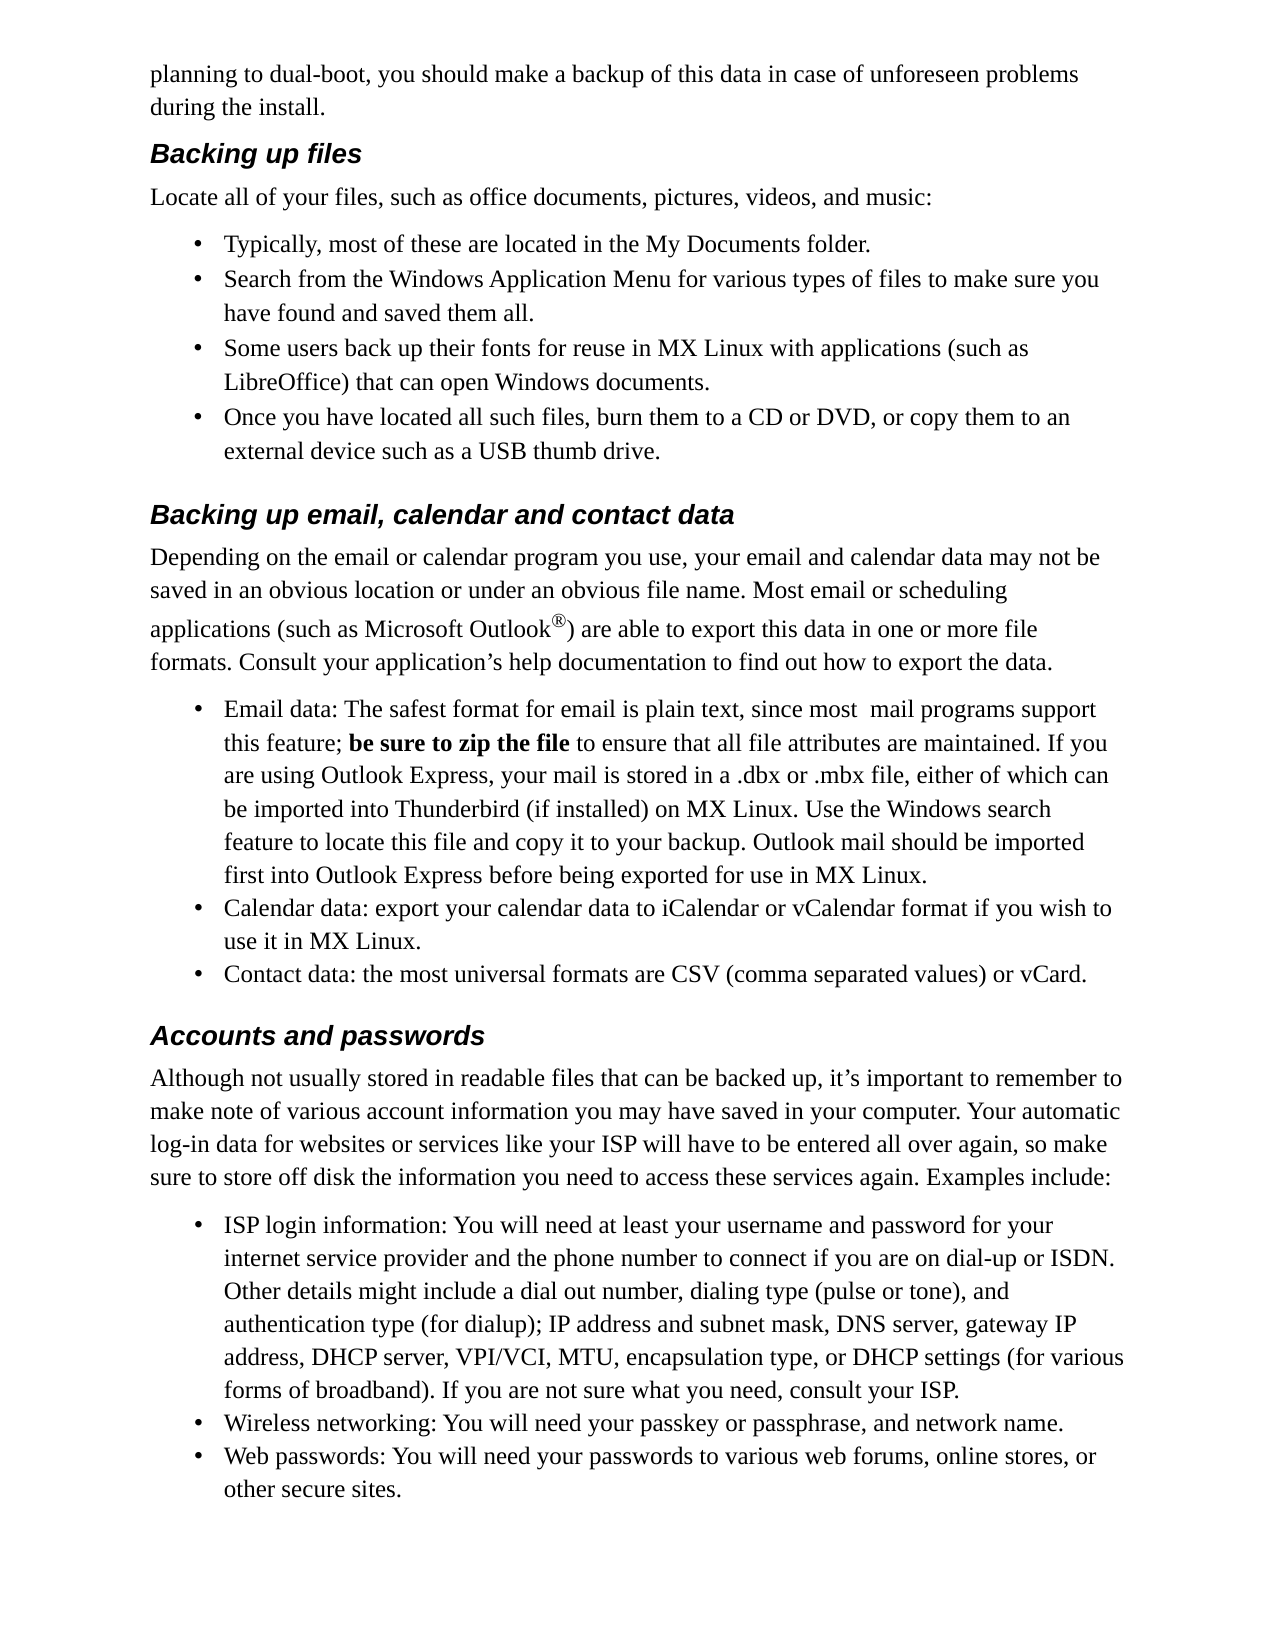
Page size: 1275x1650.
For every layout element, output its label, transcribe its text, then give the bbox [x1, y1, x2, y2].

list Web passwords: You will need your passwords to various web forums, online stores, or other secure sites. [194, 1441, 1125, 1503]
list Some users back up their fonts for reuse in MX Linux with applications (such as LibreOffice) that can open Windows documents. [193, 333, 1125, 396]
list Typically, most of these are located in the My Documents folder. [193, 229, 1125, 258]
list Contact data: the most universal formats are CSV (comma separated values) or vCard. [194, 959, 1125, 987]
text Depending on the email or calendar program you use, your email and calendar data may not be saved in an obvious location or under an obvious file name. Most email or scheduling applications (such as Microsoft Outlook®) are able to export this data in one or more file formats. Consult your application’s help documentation to find out how to export the data. [150, 542, 1125, 676]
subtitle Accounts and passwords [150, 1019, 1125, 1051]
list Wireless networking: You will need your passkey or passphrase, and network name. [194, 1408, 1125, 1437]
subtitle Backing up email, calendar and contact data [150, 498, 1125, 530]
list Calendar data: export your calendar data to iCalendar or vCalendar format if you wish to use it in MX Linux. [194, 893, 1125, 954]
list Search from the Windows Application Menu for various types of files to make sure you have found and saved them all. [193, 264, 1125, 327]
text Locate all of your files, such as office documents, pictures, videos, and music: [150, 182, 1125, 211]
text Although not usually stored in readable files that can be backed up, it’s important to remember to make note of various account information you may have saved in your computer. Your automatic log-in data for websites or services like your ISP will have to be entered all over again, so make sure to store off disk the information you need to access these services again. Examples include: [150, 1063, 1125, 1191]
subtitle Backing up files [150, 138, 1125, 169]
list Once you have located all such files, burn them to a CD or DVD, or copy them to an external device such as a USB thumb drive. [193, 402, 1125, 465]
text planning to dual-boot, you should make a backup of this data in case of unforeseen problems during the install. [150, 59, 1125, 121]
list ISP login information: You will need at least your username and password for your internet service provider and the phone number to connect if you are on dial-up or ISDN. Other details might include a dial out number, dialing type (pulse or tone), and authentication type (for dialup); IP address and subnet mask, DNS server, gateway IP address, DHCP server, VPI/VCI, MTU, encapsulation type, or DHCP settings (for various forms of broadband). If you are not sure what you need, consult your ISP. [194, 1210, 1125, 1404]
list Email data: The safest format for email is plain text, since most mail programs support this feature; be sure to zip the file to ensure that all file attributes are maintained. If you are using Outlook Express, your mail is stored in a .dbx or .mbx file, either of which can be imported into Thunderbird (if installed) on MX Linux. Use the Windows search feature to locate this file and copy it to your backup. Outlook mail should be imported first into Outlook Express before being exported for use in MX Linux. [194, 694, 1125, 888]
